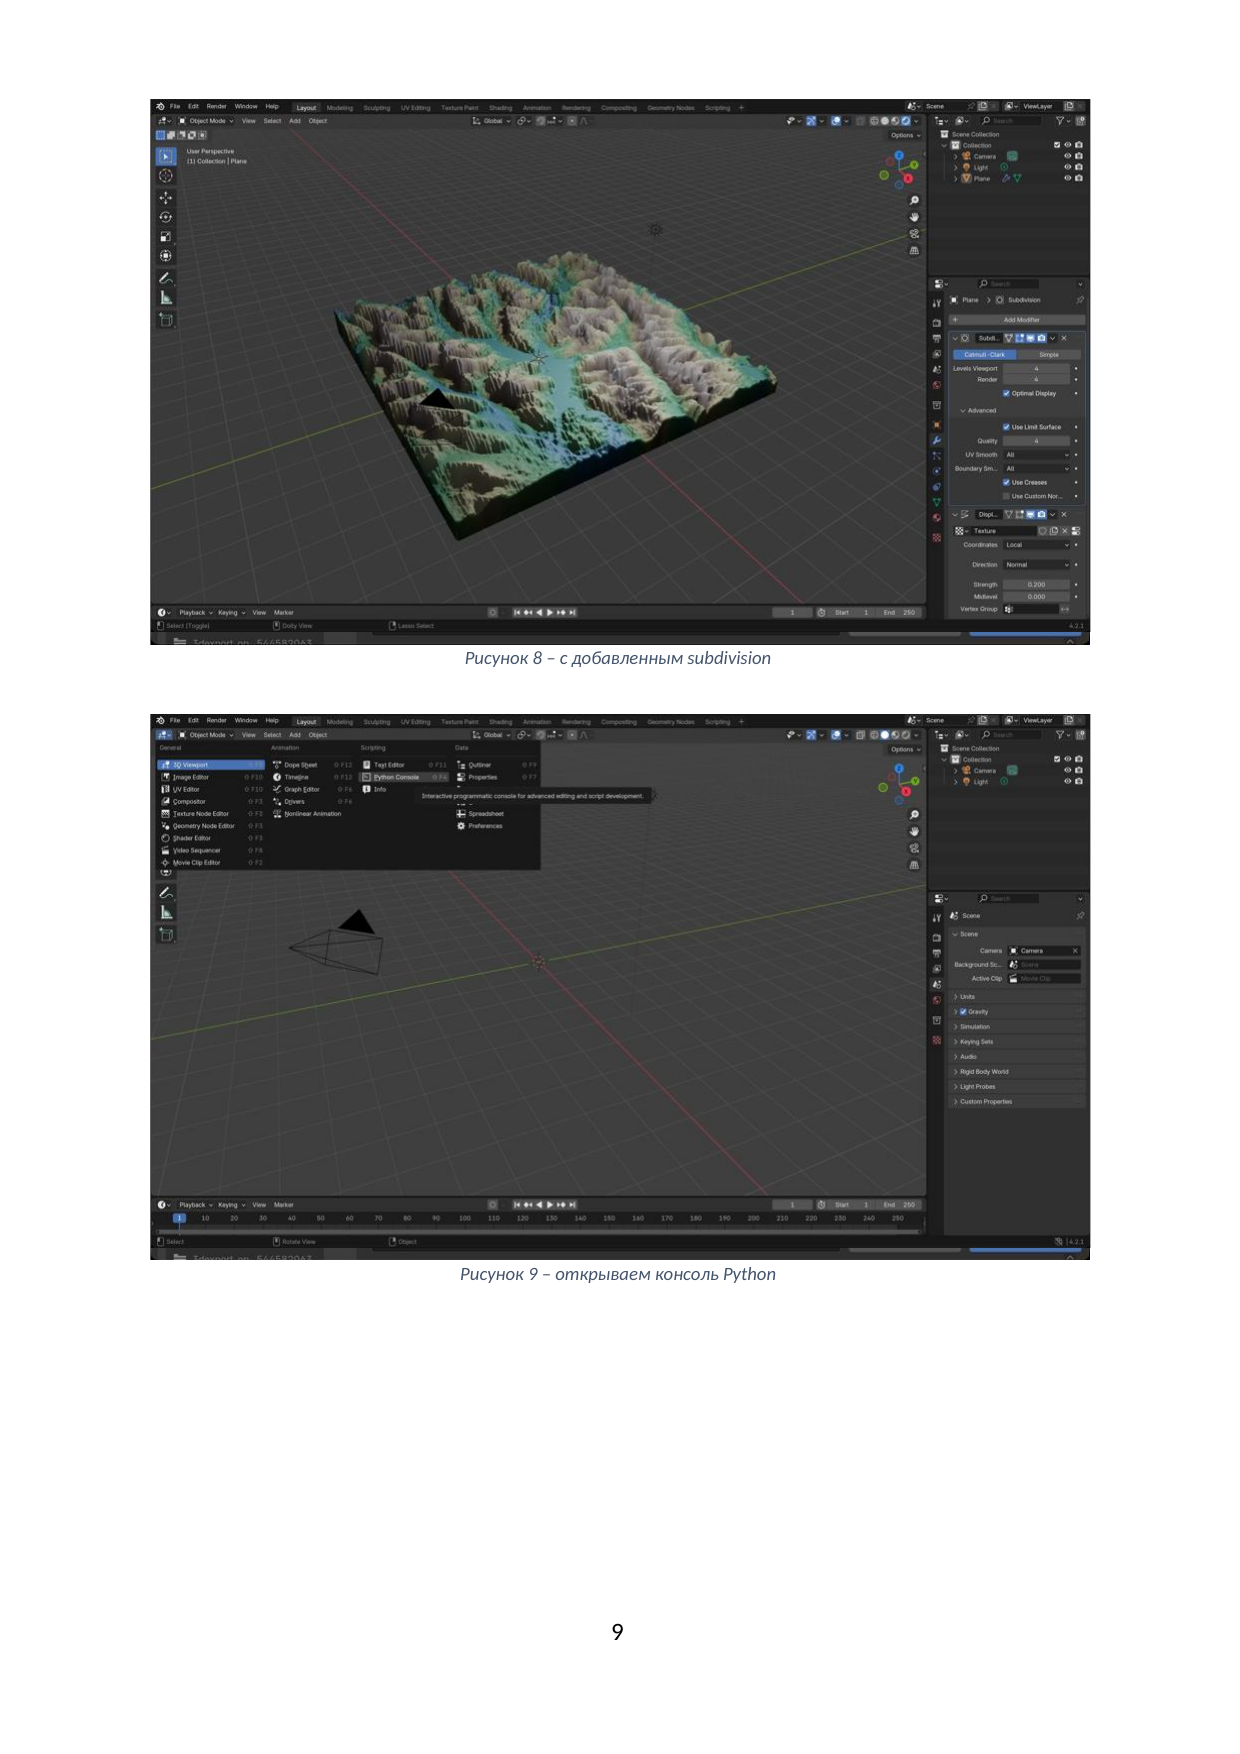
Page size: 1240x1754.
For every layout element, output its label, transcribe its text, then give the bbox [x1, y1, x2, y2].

text Рисунок 9 – открываем консоль Python [150, 1262, 1091, 1285]
text Рисунок 8 – с добавленным subdivision [150, 646, 1091, 669]
